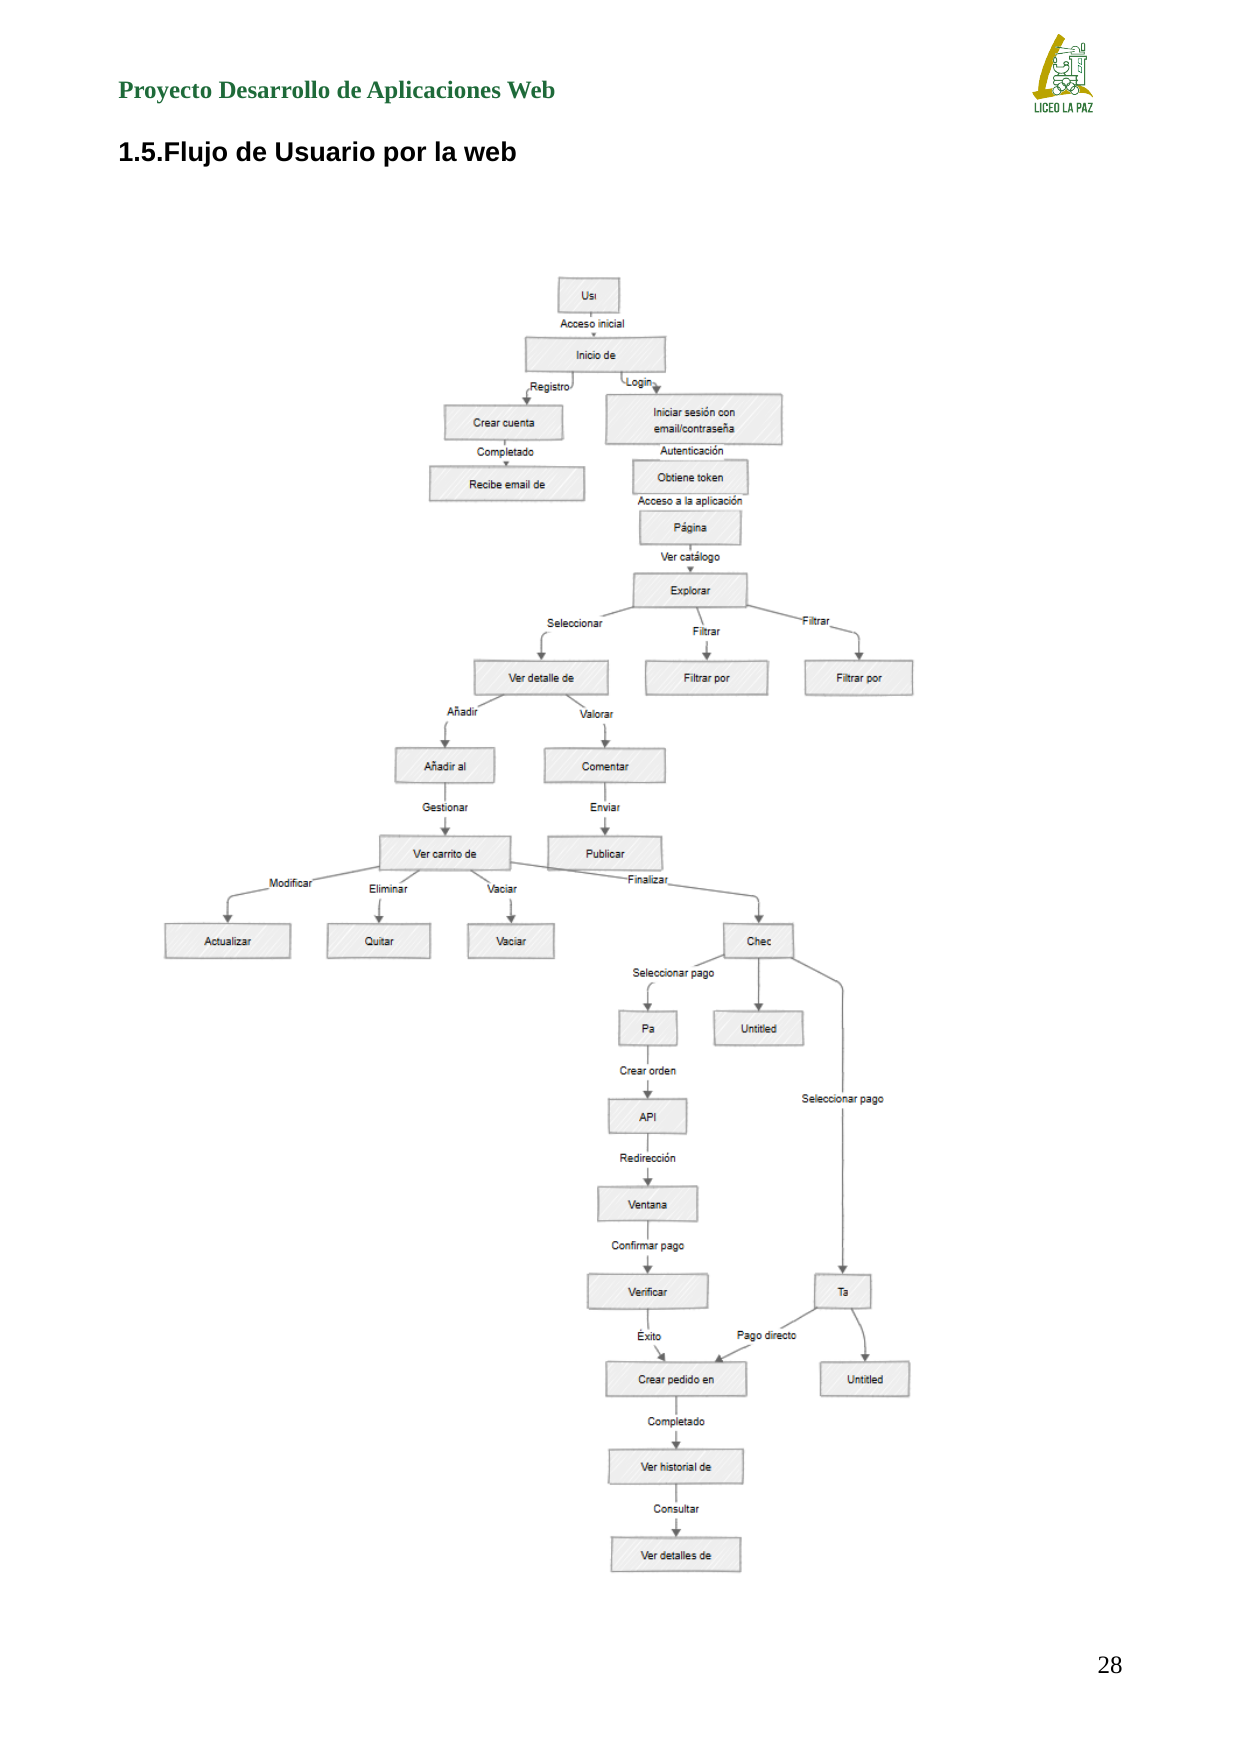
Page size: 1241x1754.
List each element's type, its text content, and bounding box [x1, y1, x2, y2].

picture [118, 274, 1123, 1592]
picture [1025, 26, 1100, 121]
subtitle 1.5.Flujo de Usuario por la web [118, 136, 1122, 167]
